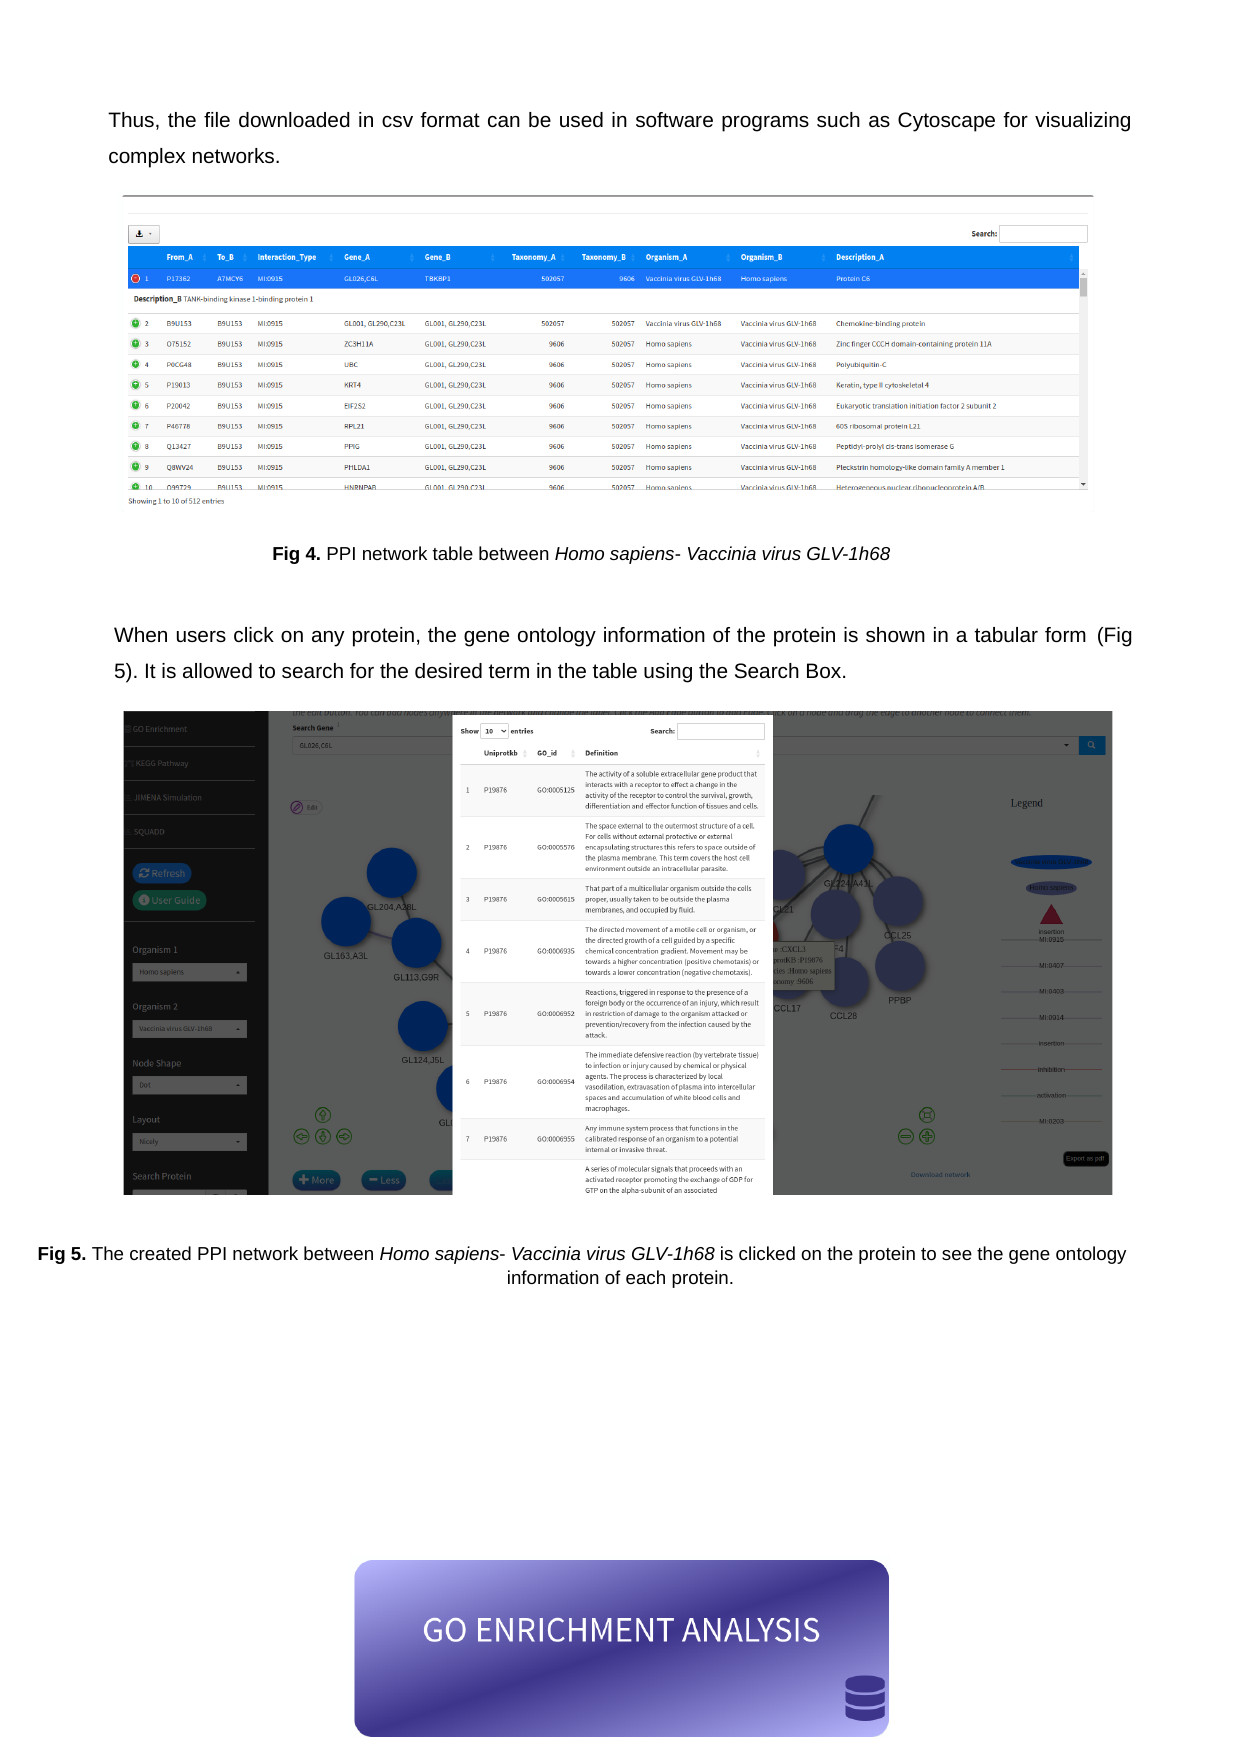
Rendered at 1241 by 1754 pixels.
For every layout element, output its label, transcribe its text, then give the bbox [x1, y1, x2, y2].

picture [123, 711, 1113, 1195]
picture [118, 190, 1096, 512]
list Thus, the file downloaded in csv format can be used in software programs such as Cytoscape for visualizing complex networks. [108, 108, 1132, 168]
text Fig 4. PPI network table between Homo sapiens- Vaccinia virus GLV-1h68 [31, 543, 1132, 564]
list When users click on any protein, the gene ontology information of the protein is shown in a tabular form (Fig 5). It is allowed to search for the desired term in the table using the Search Box. [37, 623, 1132, 682]
picture [350, 1555, 890, 1737]
text Fig 5. The created PPI network between Homo sapiens- Vaccinia virus GLV-1h68 is clicked on the protein to see the gene ontology information of each protein. [31, 1242, 1132, 1289]
